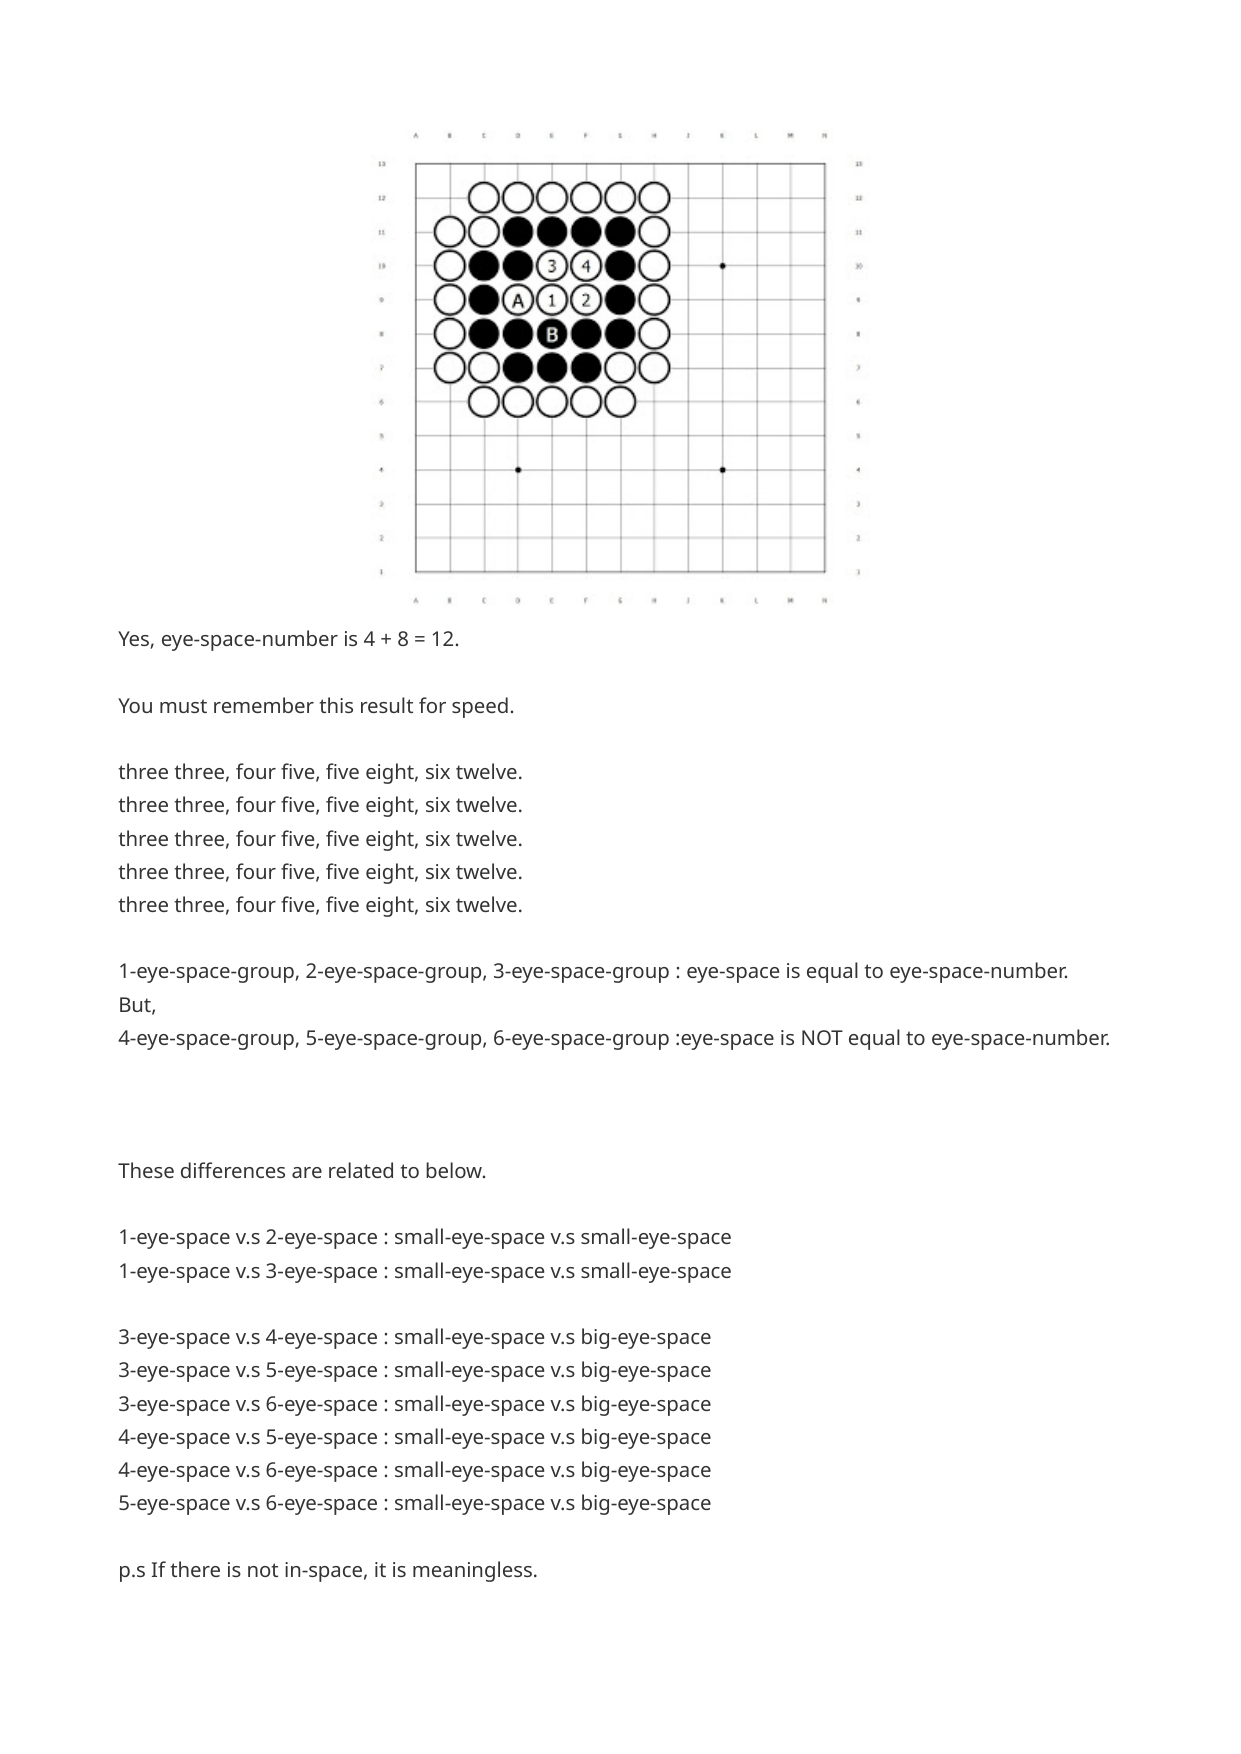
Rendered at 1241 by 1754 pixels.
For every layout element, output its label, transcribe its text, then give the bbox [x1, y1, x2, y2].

text Yes, eye-space-number is 4 + 8 = 12. You must remember this result for speed. three three, four five, five eight, six twelve. three three, four five, five eight, six twelve. three three, four five, five eight, six twelve. three three, four five, five eight, six twelve. three three, four five, five eight, six twelve. 1-eye-space-group, 2-eye-space-group, 3-eye-space-group : eye-space is equal to eye-space-number. But, 4-eye-space-group, 5-eye-space-group, 6-eye-space-group :eye-space is NOT equal to eye-space-number. These differences are related to below. 1-eye-space v.s 2-eye-space : small-eye-space v.s small-eye-space 1-eye-space v.s 3-eye-space : small-eye-space v.s small-eye-space 3-eye-space v.s 4-eye-space : small-eye-space v.s big-eye-space 3-eye-space v.s 5-eye-space : small-eye-space v.s big-eye-space 3-eye-space v.s 6-eye-space : small-eye-space v.s big-eye-space 4-eye-space v.s 5-eye-space : small-eye-space v.s big-eye-space 4-eye-space v.s 6-eye-space : small-eye-space v.s big-eye-space 5-eye-space v.s 6-eye-space : small-eye-space v.s big-eye-space p.s If there is not in-space, it is meaningless. [118, 625, 1122, 1583]
picture [371, 119, 870, 618]
